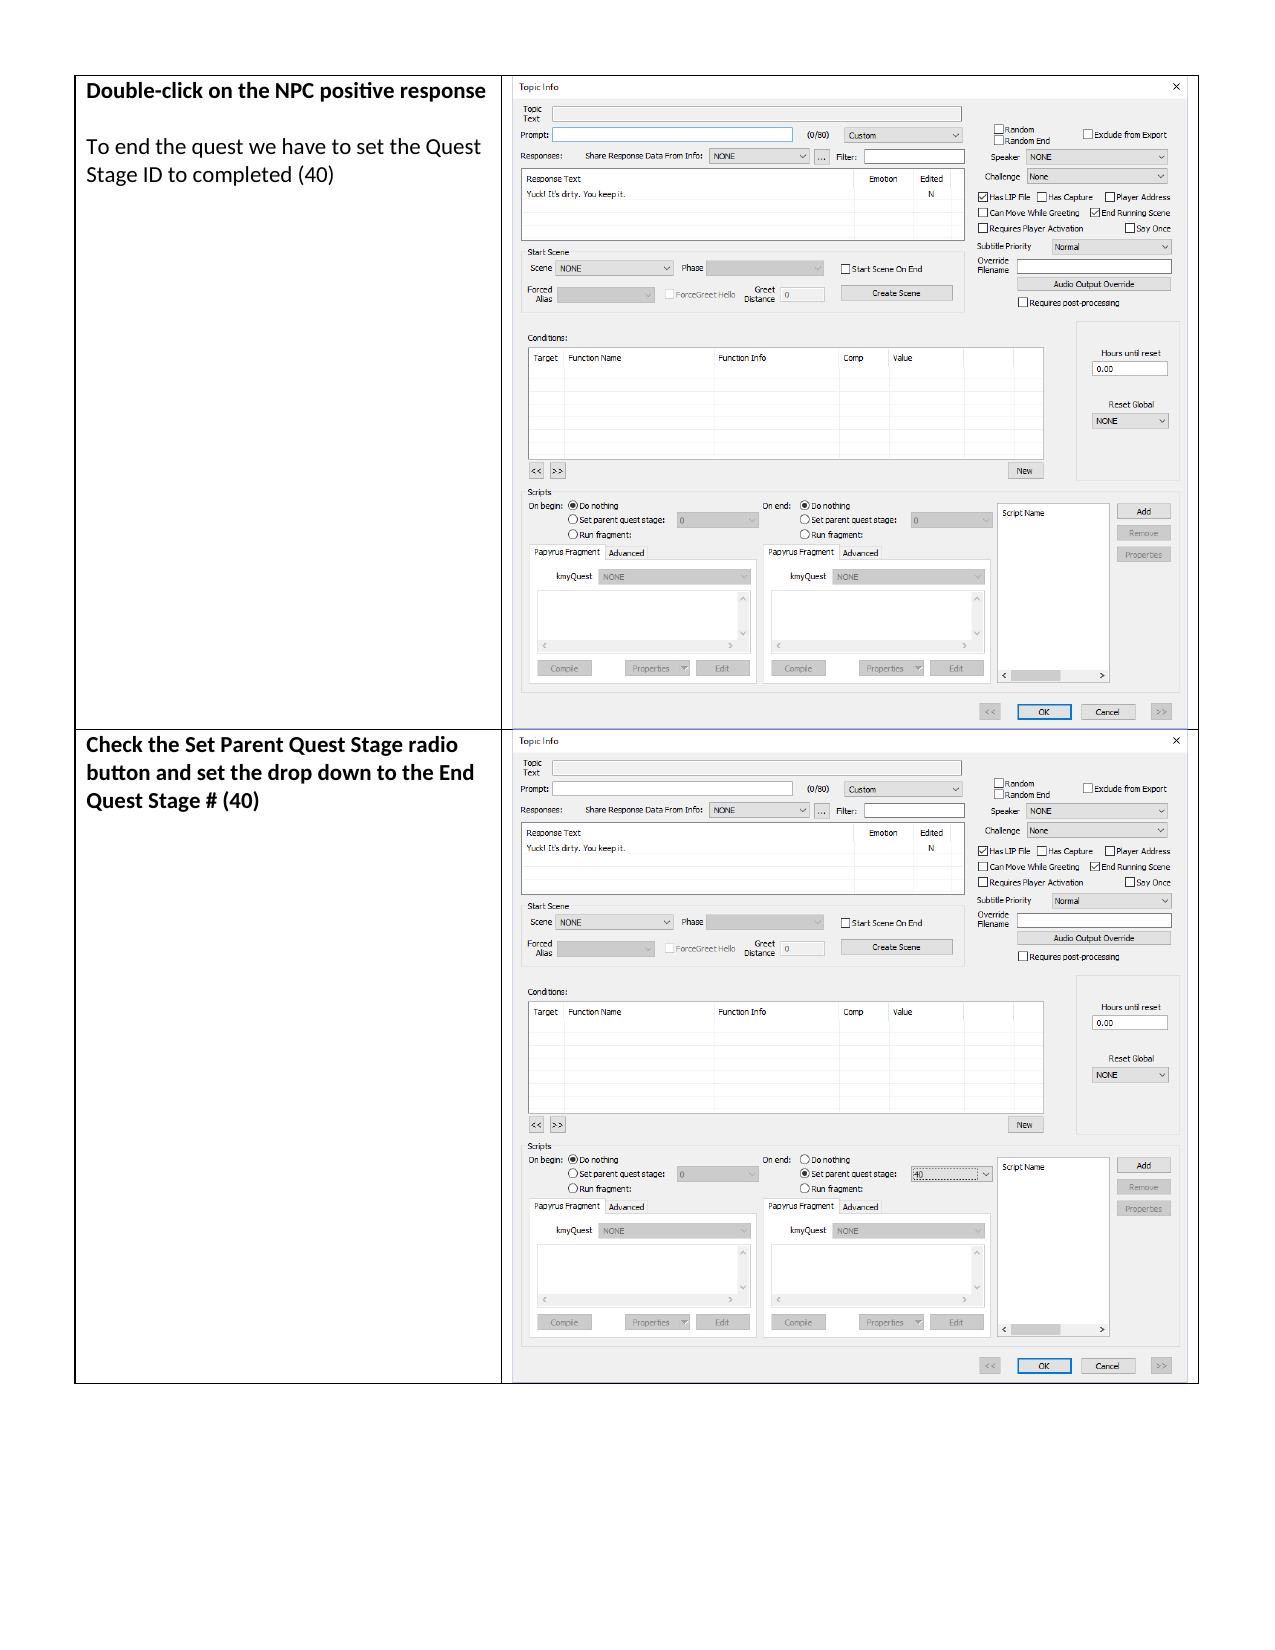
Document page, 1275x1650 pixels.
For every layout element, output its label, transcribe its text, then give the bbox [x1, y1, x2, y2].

table_cell [1188, 730, 1198, 1382]
table_cell [1188, 76, 1198, 729]
table_cell [502, 76, 512, 729]
table_cell Check the Set Parent Quest Stage radio button and set the drop down to the End Quest Stage # (40) [76, 730, 501, 1382]
table_cell [502, 730, 512, 1382]
table_cell Double-click on the NPC positive response To end the quest we have to set the Quest Stage ID to completed (40) [76, 76, 501, 729]
